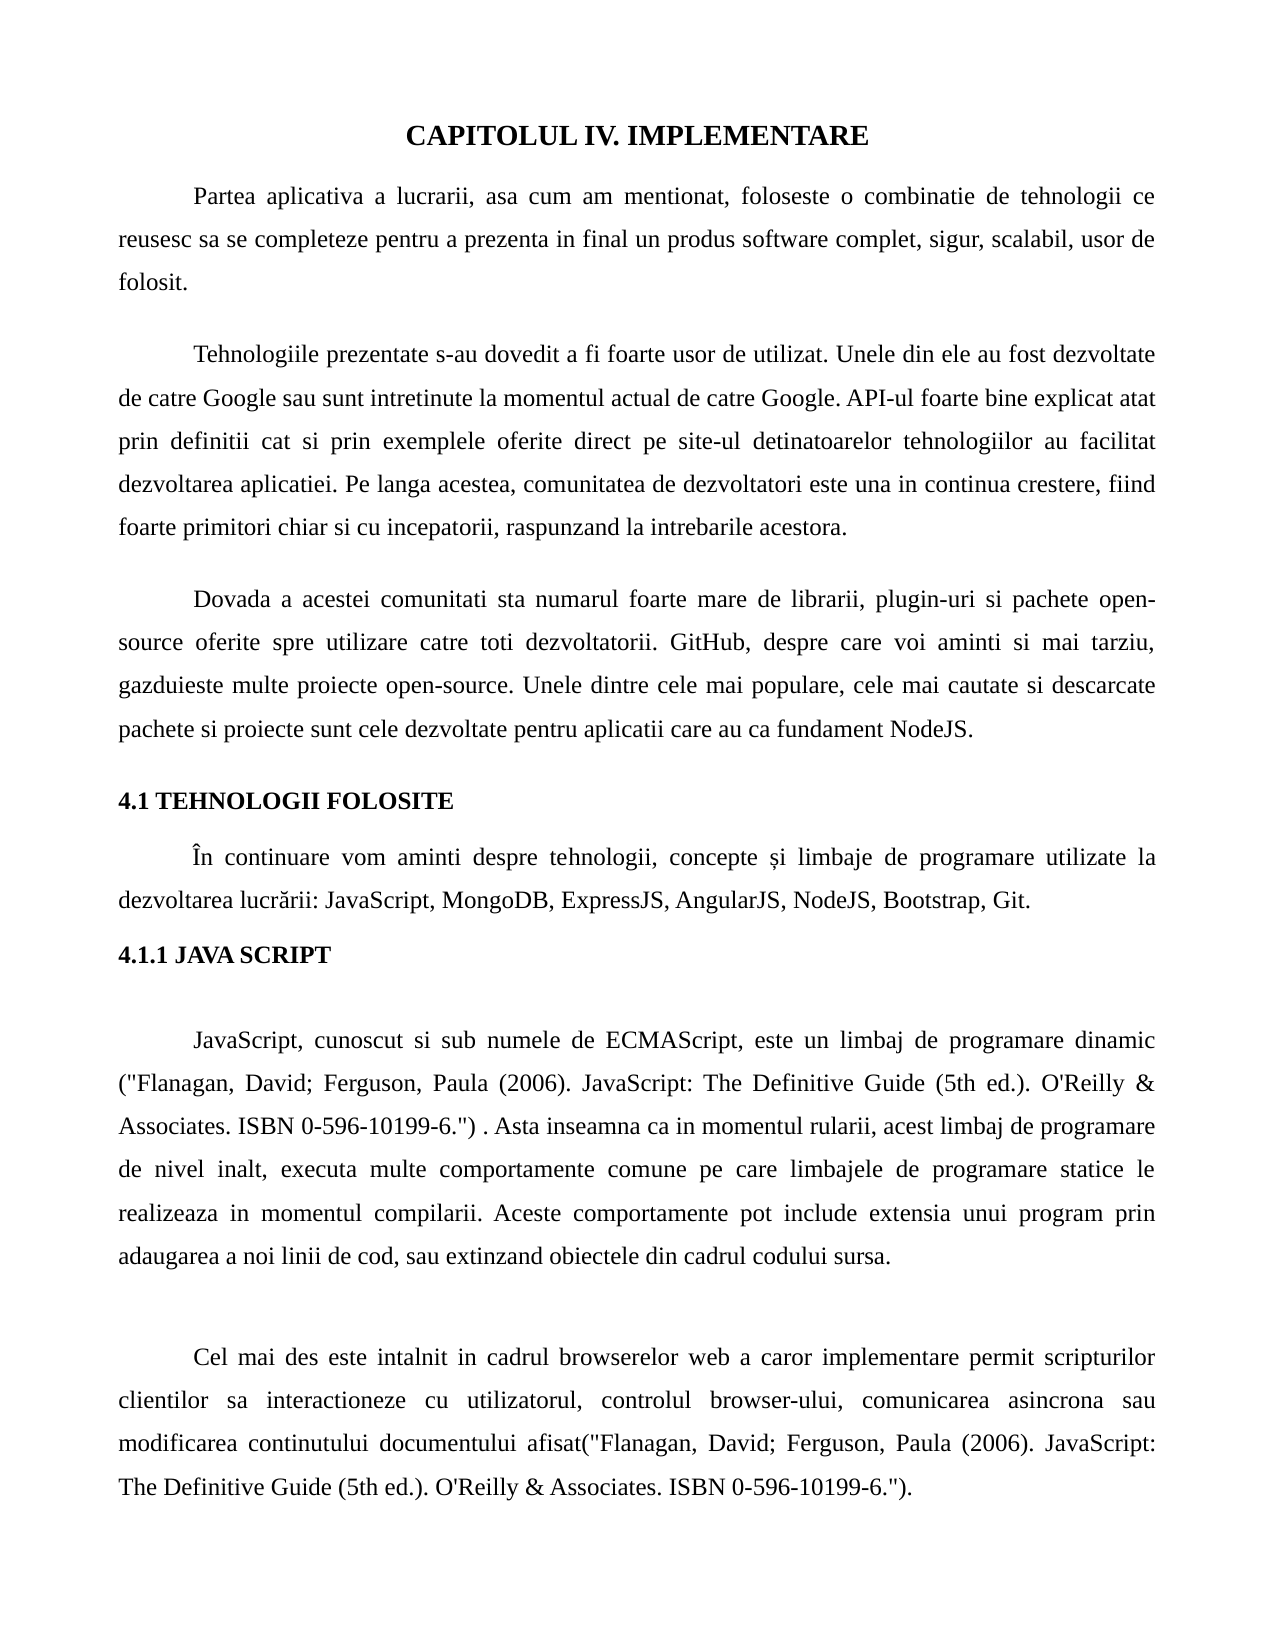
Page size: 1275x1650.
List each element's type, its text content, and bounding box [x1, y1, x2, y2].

text 4.1 TEHNOLOGII FOLOSITE [118, 786, 1157, 815]
text Dovada a acestei comunitati sta numarul foarte mare de librarii, plugin-uri si pachete open-source oferite spre utilizare catre toti dezvoltatorii. GitHub, despre care voi aminti si mai tarziu, gazduieste multe proiecte open-source. Unele dintre cele mai populare, cele mai cautate si descarcate pachete si proiecte sunt cele dezvoltate pentru aplicatii care au ca fundament NodeJS. [118, 584, 1157, 742]
text 4.1.1 JAVA SCRIPT [118, 940, 1157, 969]
subtitle Cel mai des este intalnit in cadrul browserelor web a caror implementare permit scripturilor clientilor sa interactioneze cu utilizatorul, controlul browser-ului, comunicarea asincrona sau modificarea continutului documentului afisat("Flanagan, David; Ferguson, Paula (2006). JavaScript: The Definitive Guide (5th ed.). O'Reilly & Associates. ISBN 0-596-10199-6."). [118, 1342, 1157, 1500]
text În continuare vom aminti despre tehnologii, concepte și limbaje de programare utilizate la dezvoltarea lucrării: JavaScript, MongoDB, ExpressJS, AngularJS, NodeJS, Bootstrap, Git. [118, 842, 1157, 913]
text CAPITOLUL IV. IMPLEMENTARE [118, 118, 1157, 152]
text Tehnologiile prezentate s-au dovedit a fi foarte usor de utilizat. Unele din ele au fost dezvoltate de catre Google sau sunt intretinute la momentul actual de catre Google. API-ul foarte bine explicat atat prin definitii cat si prin exemplele oferite direct pe site-ul detinatoarelor tehnologiilor au facilitat dezvoltarea aplicatiei. Pe langa acestea, comunitatea de dezvoltatori este una in continua crestere, fiind foarte primitori chiar si cu incepatorii, raspunzand la intrebarile acestora. [118, 339, 1157, 541]
text Partea aplicativa a lucrarii, asa cum am mentionat, foloseste o combinatie de tehnologii ce reusesc sa se completeze pentru a prezenta in final un produs software complet, sigur, scalabil, usor de folosit. [118, 181, 1157, 296]
subtitle JavaScript, cunoscut si sub numele de ECMAScript, este un limbaj de programare dinamic ("Flanagan, David; Ferguson, Paula (2006). JavaScript: The Definitive Guide (5th ed.). O'Reilly & Associates. ISBN 0-596-10199-6.") . Asta inseamna ca in momentul rularii, acest limbaj de programare de nivel inalt, executa multe comportamente comune pe care limbajele de programare statice le realizeaza in momentul compilarii. Aceste comportamente pot include extensia unui program prin adaugarea a noi linii de cod, sau extinzand obiectele din cadrul codului sursa. [118, 1025, 1157, 1269]
